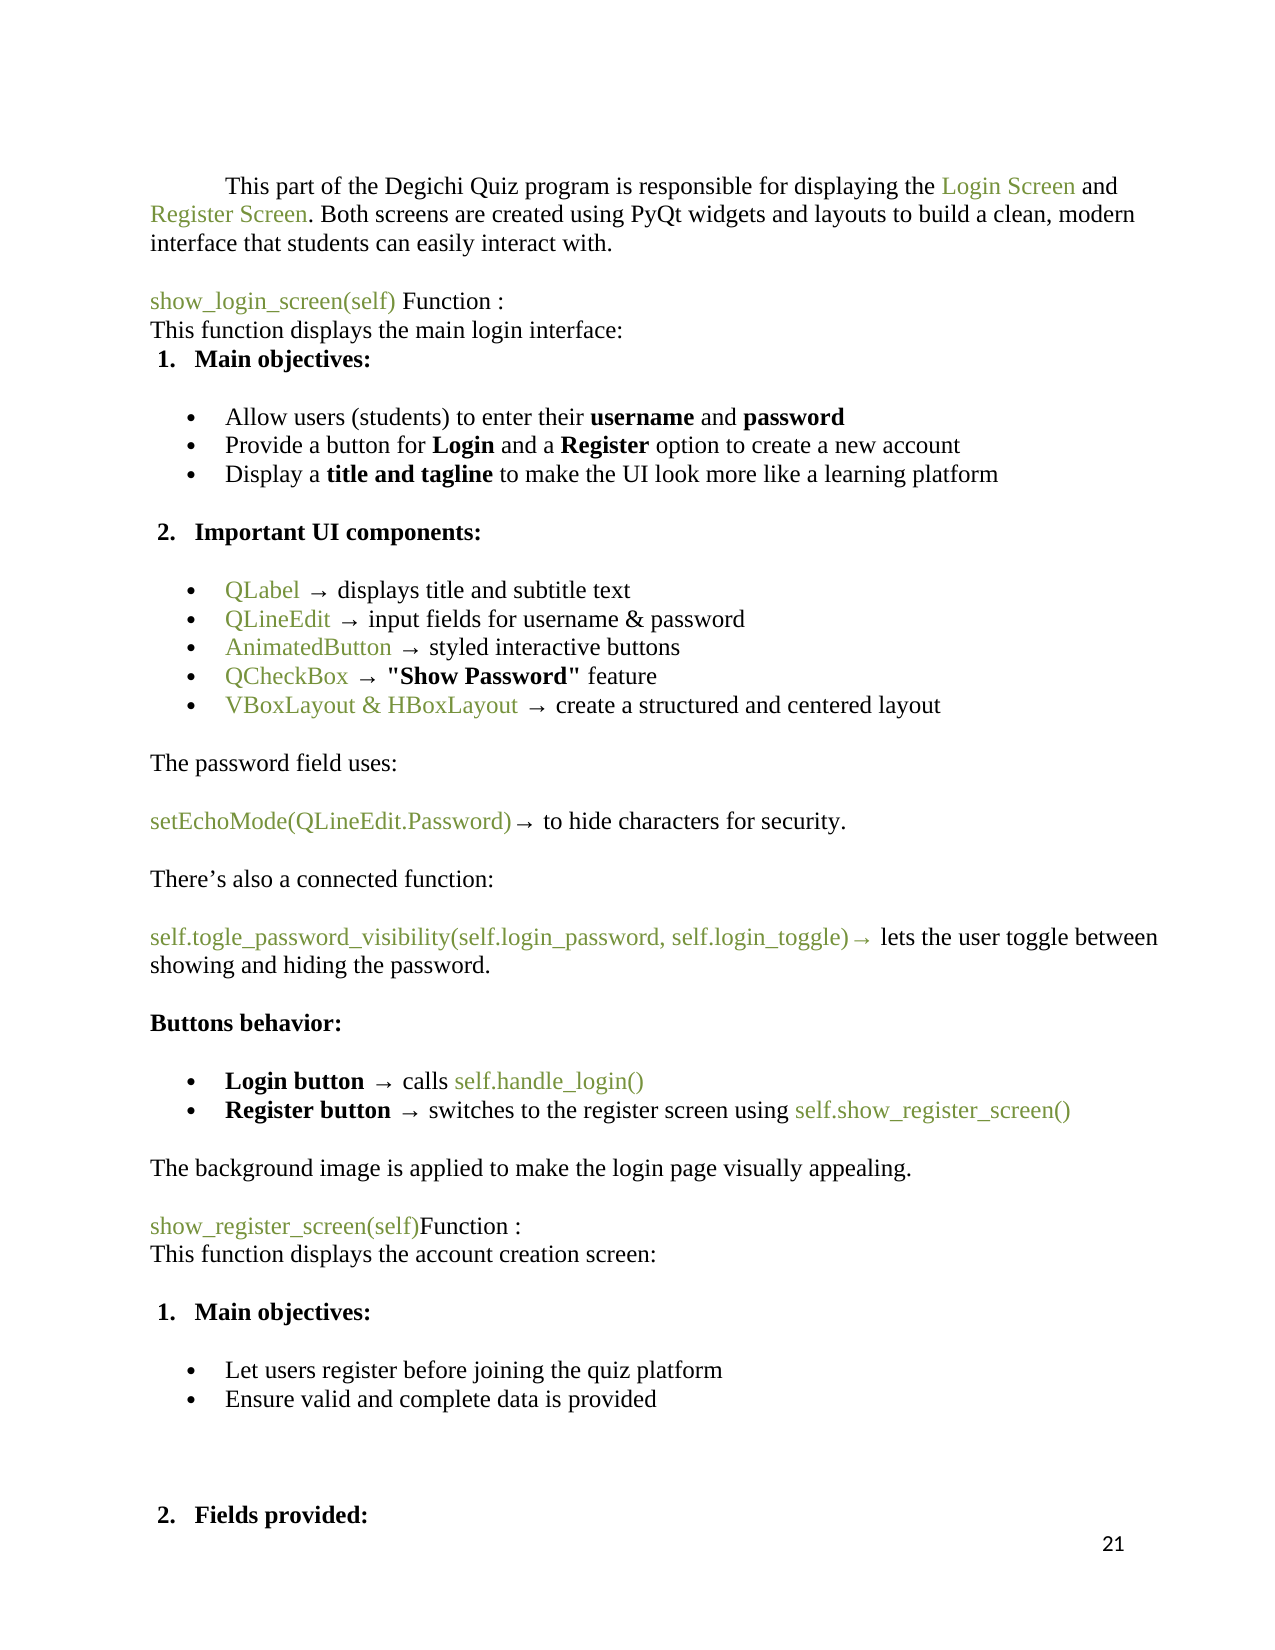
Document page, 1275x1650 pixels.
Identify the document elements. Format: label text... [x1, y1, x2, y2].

list Login button → calls self.handle_login() [187, 1066, 1162, 1095]
list Ensure valid and complete data is provided [187, 1384, 1162, 1413]
text show_login_screen(self) Function : This function displays the main login interface: [150, 286, 1162, 344]
list Main objectives: [157, 344, 1162, 372]
list VBoxLayout & HBoxLayout → create a structured and centered layout [187, 690, 1162, 719]
list Let users register before joining the quiz platform [187, 1355, 1162, 1384]
list AnimatedButton → styled interactive buttons [187, 632, 1162, 661]
list Fields provided: [157, 1500, 1162, 1529]
list Important UI components: [157, 517, 1162, 546]
text This part of the Degichi Quiz program is responsible for displaying the Login Screen and Register Screen. Both screens are created using PyQt widgets and layouts to build a clean, modern interface that students can easily interact with. [150, 171, 1162, 257]
text self.togle_password_visibility(self.login_password, self.login_toggle)→ lets the user toggle between showing and hiding the password. [150, 922, 1162, 979]
list Provide a button for Login and a Register option to create a new account [187, 430, 1162, 459]
list Main objectives: [157, 1297, 1162, 1326]
list QLabel → displays title and subtitle text [187, 575, 1162, 604]
text The background image is applied to make the login page visually appealing. [150, 1153, 1162, 1182]
text The password field uses: [150, 748, 1162, 777]
text setEchoMode(QLineEdit.Password)→ to hide characters for security. [150, 806, 1162, 834]
list Display a title and tagline to make the UI look more like a learning platform [187, 459, 1162, 488]
text show_register_screen(self)Function : This function displays the account creation screen: [150, 1211, 1162, 1268]
list Register button → switches to the register screen using self.show_register_screen() [187, 1095, 1162, 1124]
text Buttons behavior: [150, 1008, 1162, 1037]
list QCheckBox → "Show Password" feature [187, 661, 1162, 690]
list QLineEdit → input fields for username & password [187, 604, 1162, 632]
text There’s also a connected function: [150, 864, 1162, 892]
list Allow users (students) to enter their username and password [187, 402, 1162, 430]
